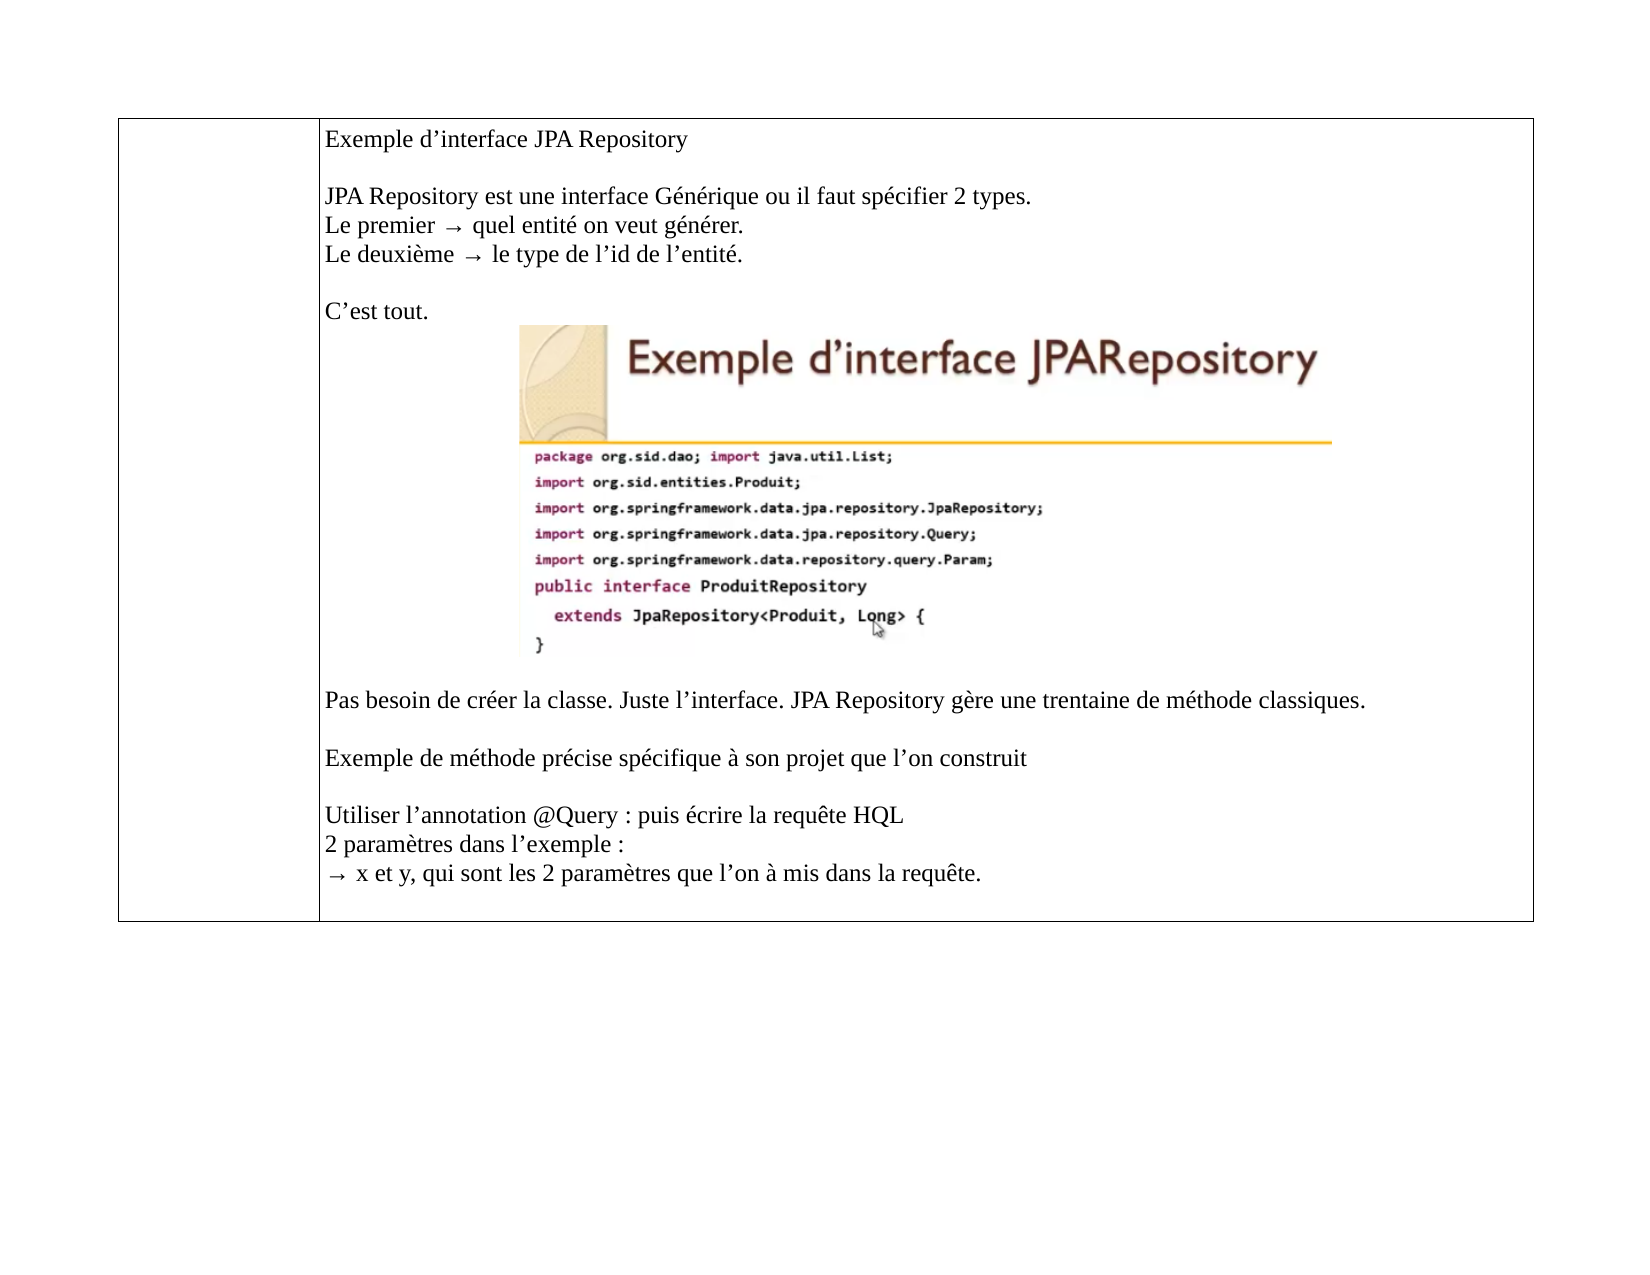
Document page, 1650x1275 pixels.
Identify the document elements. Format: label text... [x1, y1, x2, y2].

table_cell [119, 119, 319, 921]
picture [519, 325, 1332, 657]
table_cell Exemple d’interface JPA Repository JPA Repository est une interface Générique ou il faut spécifier 2 types. Le premier → quel entité on veut générer. Le deuxième → le type de l’id de l’entité. C’est tout. Pas besoin de créer la classe. Juste l’interface. JPA Repository gère une trentaine de méthode classiques. Exemple de méthode précise spécifique à son projet que l’on construit Utiliser l’annotation @Query : puis écrire la requête HQL 2 paramètres dans l’exemple : → x et y, qui sont les 2 paramètres que l’on à mis dans la requête. [320, 119, 1533, 921]
